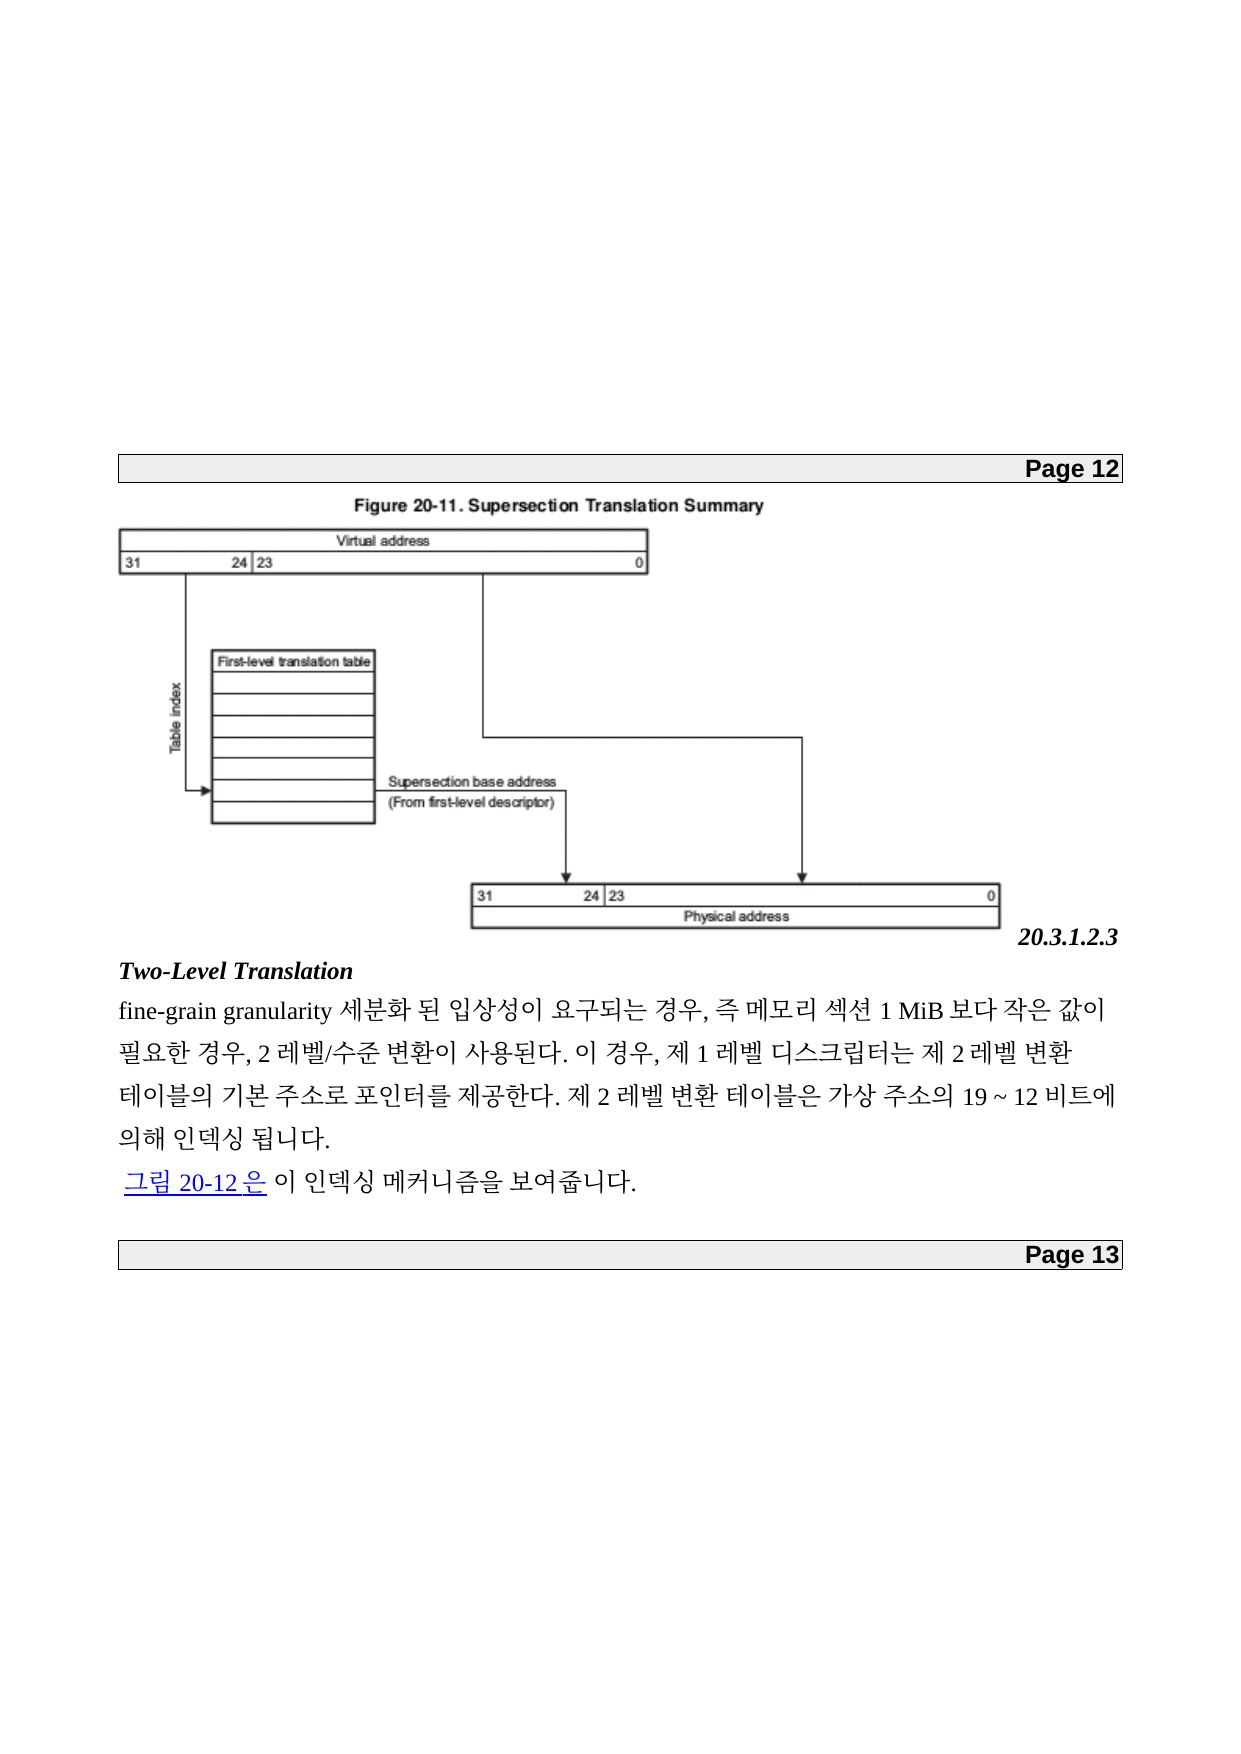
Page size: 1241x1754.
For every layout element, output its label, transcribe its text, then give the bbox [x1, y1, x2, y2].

text 20.3.1.2.3 Two-Level Translation [118, 483, 1122, 985]
table_header Page 12 [119, 455, 1122, 482]
text 그림 20-12은 이 인덱싱 메커니즘을 보여줍니다. [118, 1163, 1122, 1199]
text fine-grain granularity 세분화 된 입상성이 요구되는 경우, 즉 메모리 섹션 1 MiB보다 작은 값이 필요한 경우, 2 레벨/수준 변환이 사용된다. 이 경우, 제 1 레벨 디스크립터는 제 2레벨 변환 테이블의 기본 주소로 포인터를 제공한다. 제 2 레벨 변환 테이블은 가상 주소의 19 ~ 12 비트에 의해 인덱싱 됩니다. [118, 991, 1122, 1156]
table_header Page 13 [119, 1241, 1122, 1269]
